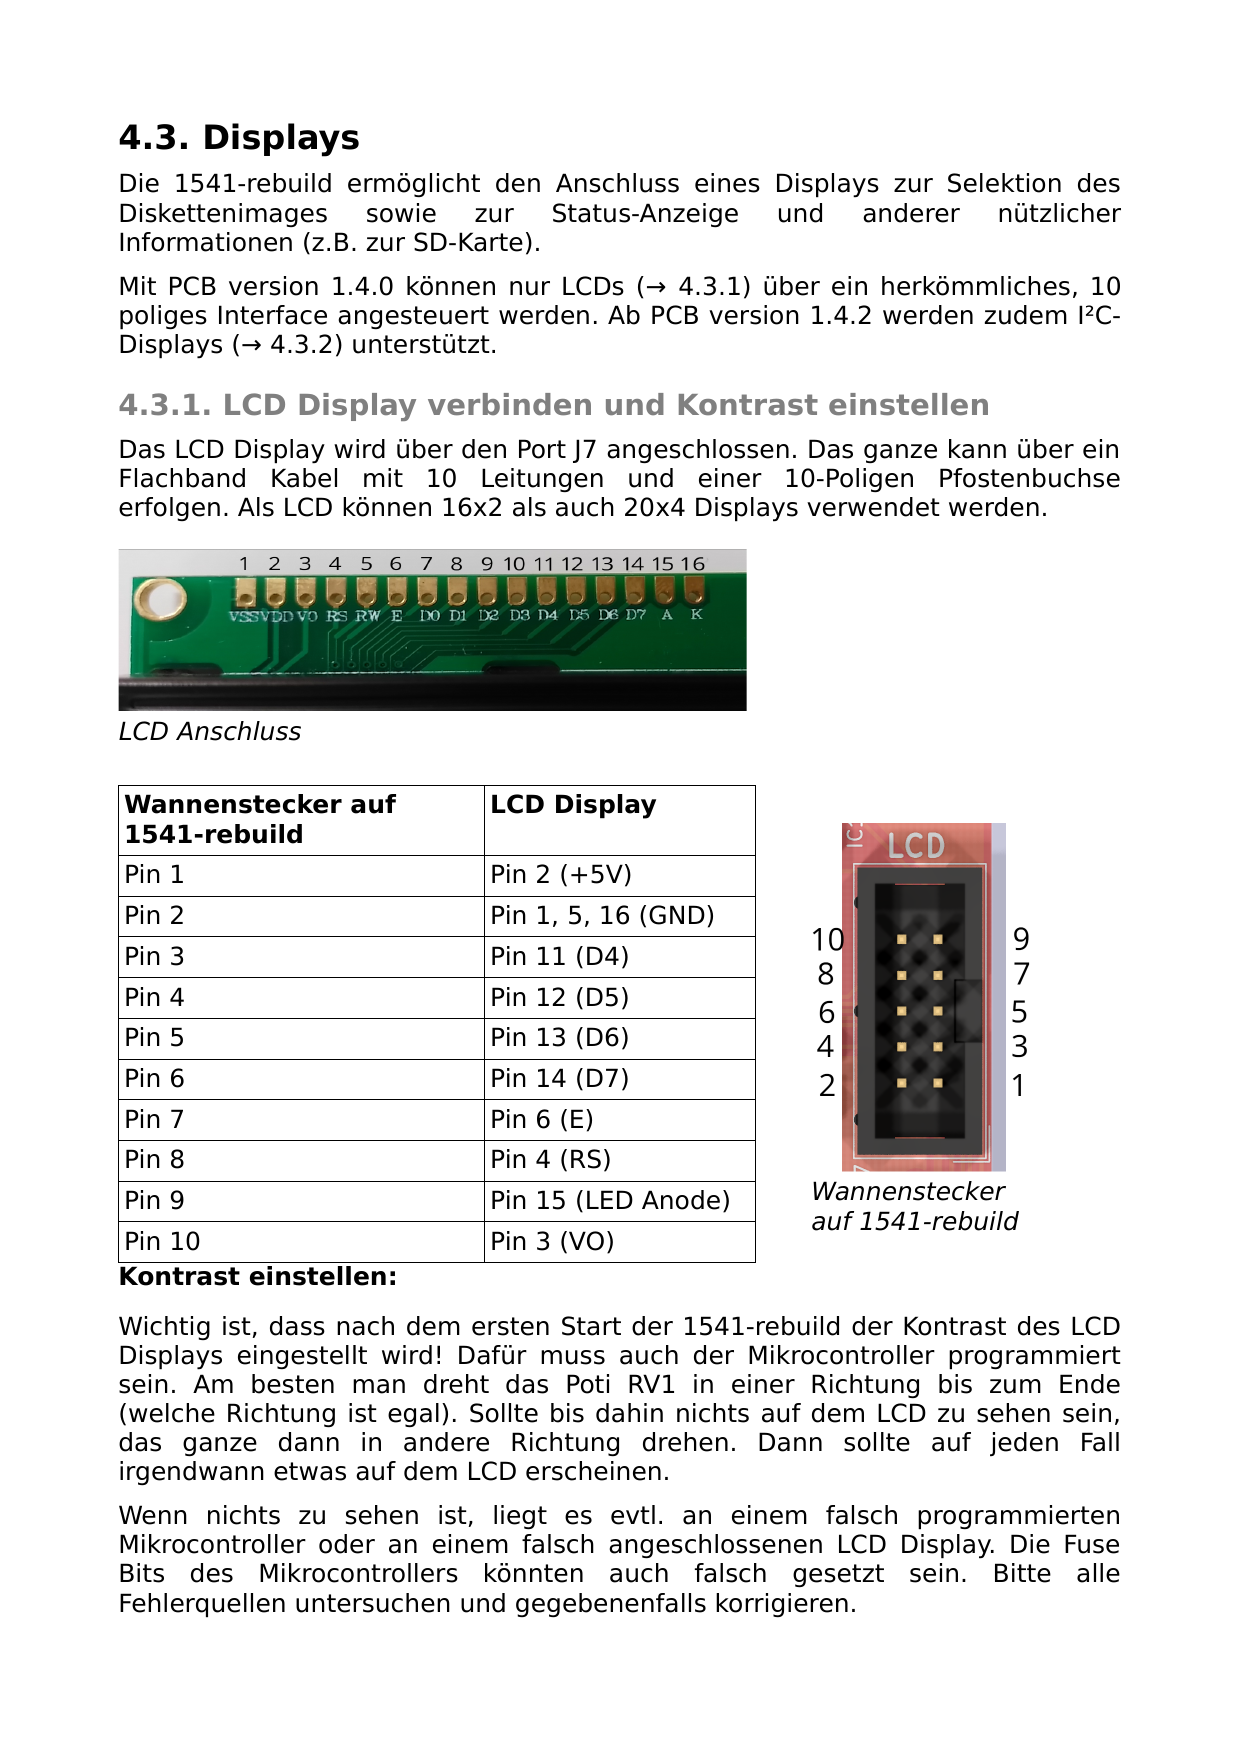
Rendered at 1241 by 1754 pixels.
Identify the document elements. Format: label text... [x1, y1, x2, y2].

table_cell Pin 9 [119, 1182, 484, 1221]
table_cell Pin 12 (D5) [485, 978, 755, 1018]
table_cell Pin 3 (VO) [485, 1222, 755, 1262]
table_cell Pin 2 [119, 897, 484, 936]
text Wichtig ist, dass nach dem ersten Start der 1541-rebuild der Kontrast des LCD Displays eingestellt wird! Dafür muss auch der Mikrocontroller programmiert sein. Am besten man dreht das Poti RV1 in einer Richtung bis zum Ende (welche Richtung ist egal). Sollte bis dahin nichts auf dem LCD zu sehen sein, das ganze dann in andere Richtung drehen. Dann sollte auf jeden Fall irgendwann etwas auf dem LCD erscheinen. [118, 1312, 1122, 1487]
text Das LCD Display wird über den Port J7 angeschlossen. Das ganze kann über ein Flachband Kabel mit 10 Leitungen und einer 10-Poligen Pfostenbuchse erfolgen. Als LCD können 16x2 als auch 20x4 Displays verwendet werden. [118, 435, 1122, 522]
table_cell Pin 1 [119, 856, 484, 896]
table_header Wannenstecker auf 1541-rebuild [811, 1178, 1036, 1236]
table_cell Pin 3 [119, 937, 484, 977]
table_header [811, 807, 1036, 819]
text Wenn nichts zu sehen ist, liegt es evtl. an einem falsch programmierten Mikrocontroller oder an einem falsch angeschlossenen LCD Display. Die Fuse Bits des Mikrocontrollers könnten auch falsch gesetzt sein. Bitte alle Fehlerquellen untersuchen und gegebenenfalls korrigieren. [118, 1501, 1122, 1618]
table_cell Pin 10 [119, 1222, 484, 1262]
table_cell Pin 13 (D6) [485, 1019, 755, 1058]
table_header Wannenstecker auf 1541-rebuild [119, 786, 484, 855]
table_cell Pin 5 [119, 1019, 484, 1058]
table_header LCD Display [485, 786, 755, 855]
picture [811, 819, 1037, 1178]
table_cell Pin 11 (D4) [485, 937, 755, 977]
text Mit PCB version 1.4.0 können nur LCDs (→ 4.3.1) über ein herkömmliches, 10 poliges Interface angesteuert werden. Ab PCB version 1.4.2 werden zudem I²C-Displays (→ 4.3.2) unterstützt. [118, 272, 1122, 359]
text LCD Anschluss [118, 711, 747, 746]
table_cell Pin 4 (RS) [485, 1141, 755, 1181]
subtitle LCD Display verbinden und Kontrast einstellen [118, 388, 1122, 422]
table_cell Pin 7 [119, 1100, 484, 1140]
subtitle Displays [118, 118, 1122, 157]
table_cell Pin 1, 5, 16 (GND) [485, 897, 755, 936]
table_cell Pin 6 [119, 1060, 484, 1099]
table_cell Pin 15 (LED Anode) [485, 1182, 755, 1221]
table_cell Pin 8 [119, 1141, 484, 1181]
text Die 1541-rebuild ermöglicht den Anschluss eines Displays zur Selektion des Diskettenimages sowie zur Status-Anzeige und anderer nützlicher Informationen (z.B. zur SD-Karte). [118, 170, 1122, 257]
table_cell Pin 14 (D7) [485, 1060, 755, 1099]
table_cell Pin 6 (E) [485, 1100, 755, 1140]
table_cell Pin 4 [119, 978, 484, 1018]
table_cell Pin 2 (+5V) [485, 856, 755, 896]
picture [118, 549, 747, 711]
text Kontrast einstellen: [118, 1262, 1122, 1291]
